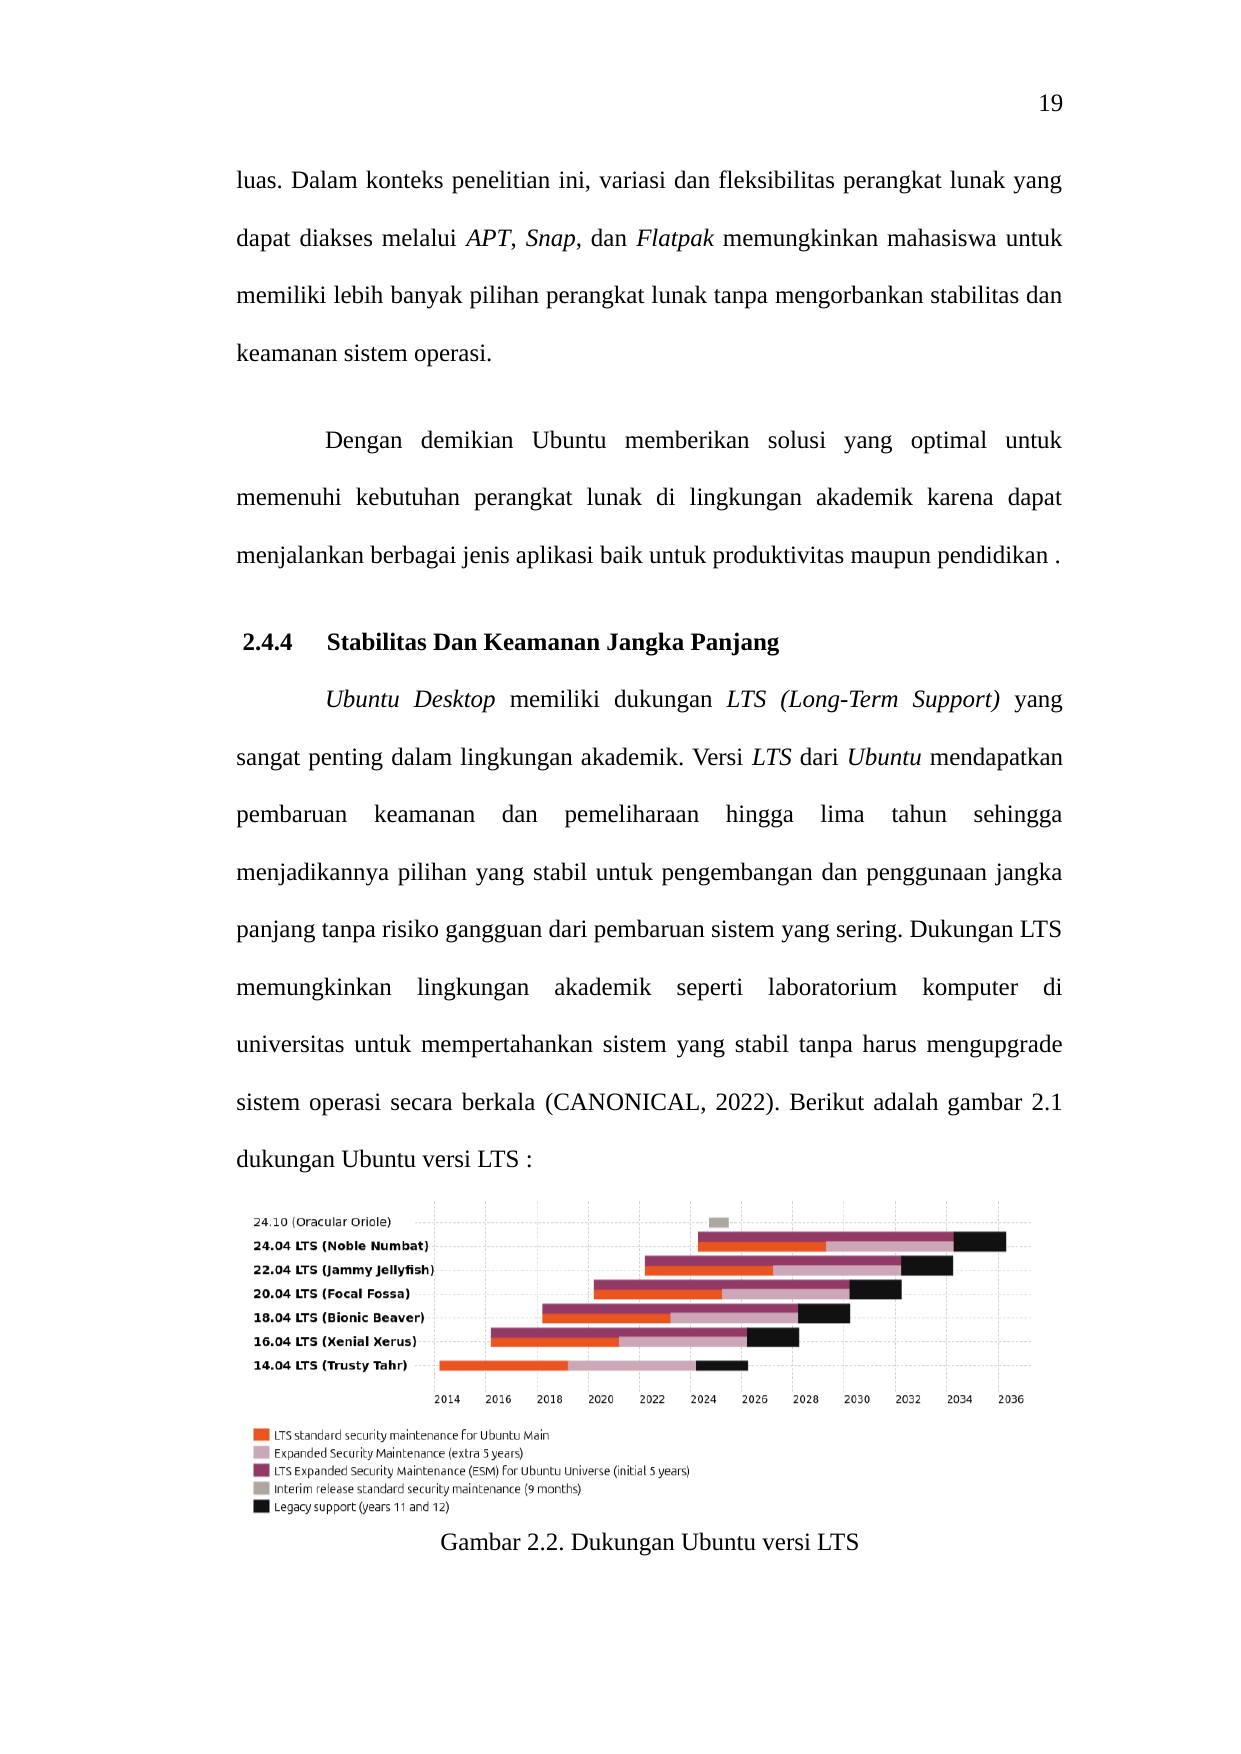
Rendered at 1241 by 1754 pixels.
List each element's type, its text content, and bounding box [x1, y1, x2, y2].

subtitle Stabilitas dan Keamanan Jangka Panjang [236, 627, 1063, 656]
text Gambar 2.2. Dukungan Ubuntu versi LTS [236, 1527, 1063, 1556]
text Ubuntu Desktop memiliki dukungan LTS (Long-Term Support) yang sangat penting dalam lingkungan akademik. Versi LTS dari Ubuntu mendapatkan pembaruan keamanan dan pemeliharaan hingga lima tahun sehingga menjadikannya pilihan yang stabil untuk pengembangan dan penggunaan jangka panjang tanpa risiko gangguan dari pembaruan sistem yang sering. Dukungan LTS memungkinkan lingkungan akademik seperti laboratorium komputer di universitas untuk mempertahankan sistem yang stabil tanpa harus mengupgrade sistem operasi secara berkala (CANONICAL, 2022)⁠. Berikut adalah gambar 2.1 dukungan Ubuntu versi LTS : [236, 684, 1063, 1173]
picture [236, 1201, 1063, 1527]
text Dengan demikian Ubuntu memberikan solusi yang optimal untuk memenuhi kebutuhan perangkat lunak di lingkungan akademik karena dapat menjalankan berbagai jenis aplikasi baik untuk produktivitas maupun pendidikan . [236, 425, 1063, 568]
text luas. Dalam konteks penelitian ini, variasi dan fleksibilitas perangkat lunak yang dapat diakses melalui APT, Snap, dan Flatpak memungkinkan mahasiswa untuk memiliki lebih banyak pilihan perangkat lunak tanpa mengorbankan stabilitas dan keamanan sistem operasi. [236, 165, 1063, 367]
